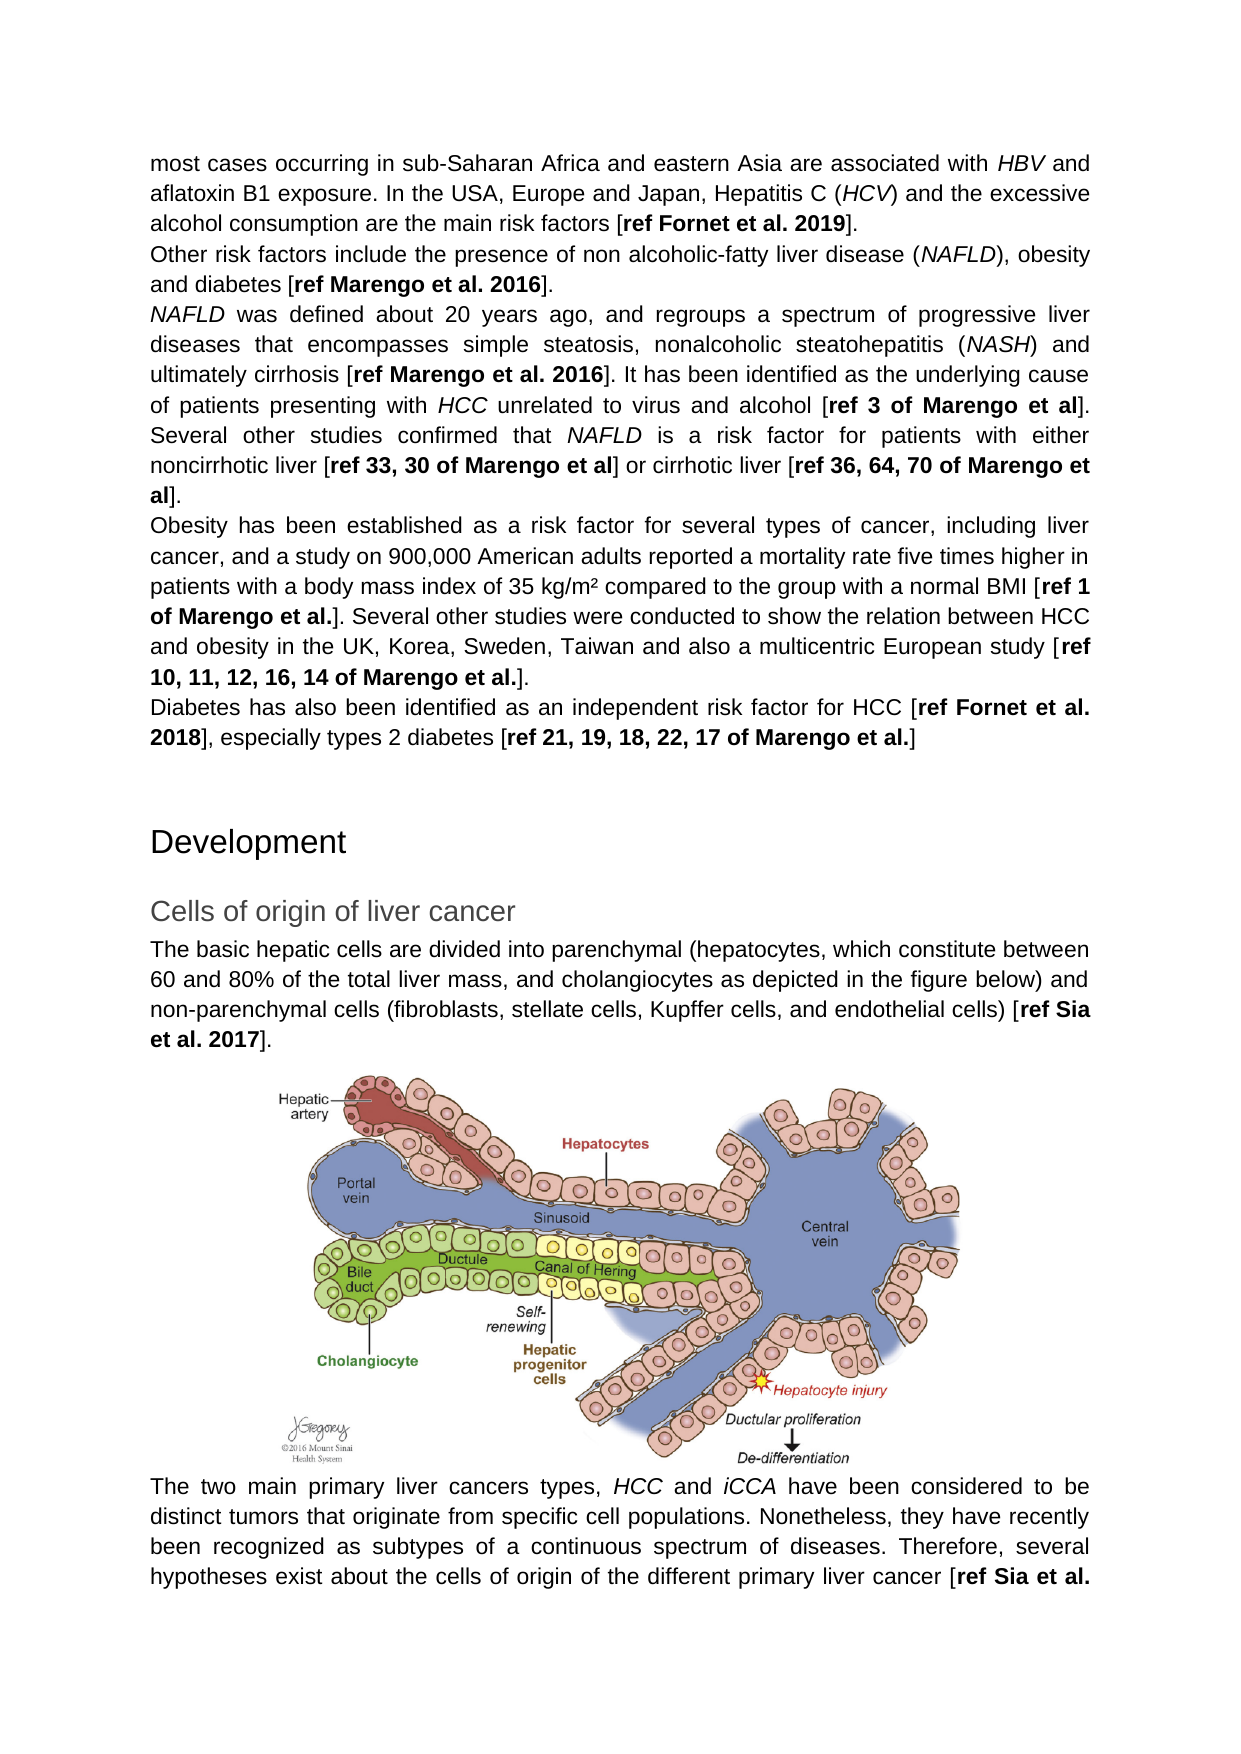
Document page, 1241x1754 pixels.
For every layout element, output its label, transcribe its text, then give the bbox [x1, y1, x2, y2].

subtitle Development [150, 822, 1090, 860]
picture [150, 1056, 1091, 1469]
text The two main primary liver cancers types, HCC and iCCA have been considered to be distinct tumors that originate from specific cell populations. Nonetheless, they have recently been recognized as subtypes of a continuous spectrum of diseases. Therefore, several hypotheses exist about the cells of origin of the different primary liver cancer [ref Sia et al. [150, 1473, 1090, 1590]
subtitle Cells of origin of liver cancer [150, 894, 1090, 927]
text Other risk factors include the presence of non alcoholic-fatty liver disease (NAFLD), obesity and diabetes [ref Marengo et al. 2016]. [150, 241, 1090, 297]
text NAFLD was defined about 20 years ago, and regroups a spectrum of progressive liver diseases that encompasses simple steatosis, nonalcoholic steatohepatitis (NASH) and ultimately cirrhosis [ref Marengo et al. 2016]. It has been identified as the underlying cause of patients presenting with HCC unrelated to virus and alcohol [ref 3 of Marengo et al]. Several other studies confirmed that NAFLD is a risk factor for patients with either noncirrhotic liver [ref 33, 30 of Marengo et al] or cirrhotic liver [ref 36, 64, 70 of Marengo et al]. [150, 301, 1090, 509]
text Obesity has been established as a risk factor for several types of cancer, including liver cancer, and a study on 900,000 American adults reported a mortality rate five times higher in patients with a body mass index of 35 kg/m² compared to the group with a normal BMI [ref 1 of Marengo et al.]. Several other studies were conducted to show the relation between HCC and obesity in the UK, Korea, Sweden, Taiwan and also a multicentric European study [ref 10, 11, 12, 16, 14 of Marengo et al.]. [150, 512, 1090, 690]
text Diabetes has also been identified as an independent risk factor for HCC [ref Fornet et al. 2018], especially types 2 diabetes [ref 21, 19, 18, 22, 17 of Marengo et al.] [150, 694, 1090, 750]
text most cases occurring in sub-Saharan Africa and eastern Asia are associated with HBV and aflatoxin B1 exposure. In the USA, Europe and Japan, Hepatitis C (HCV) and the excessive alcohol consumption are the main risk factors [ref Fornet et al. 2019]. [150, 150, 1090, 237]
text The basic hepatic cells are divided into parenchymal (hepatocytes, which constitute between 60 and 80% of the total liver mass, and cholangiocytes as depicted in the figure below) and non-parenchymal cells (fibroblasts, stellate cells, Kupffer cells, and endothelial cells) [ref Sia et al. 2017]. [150, 936, 1090, 1052]
